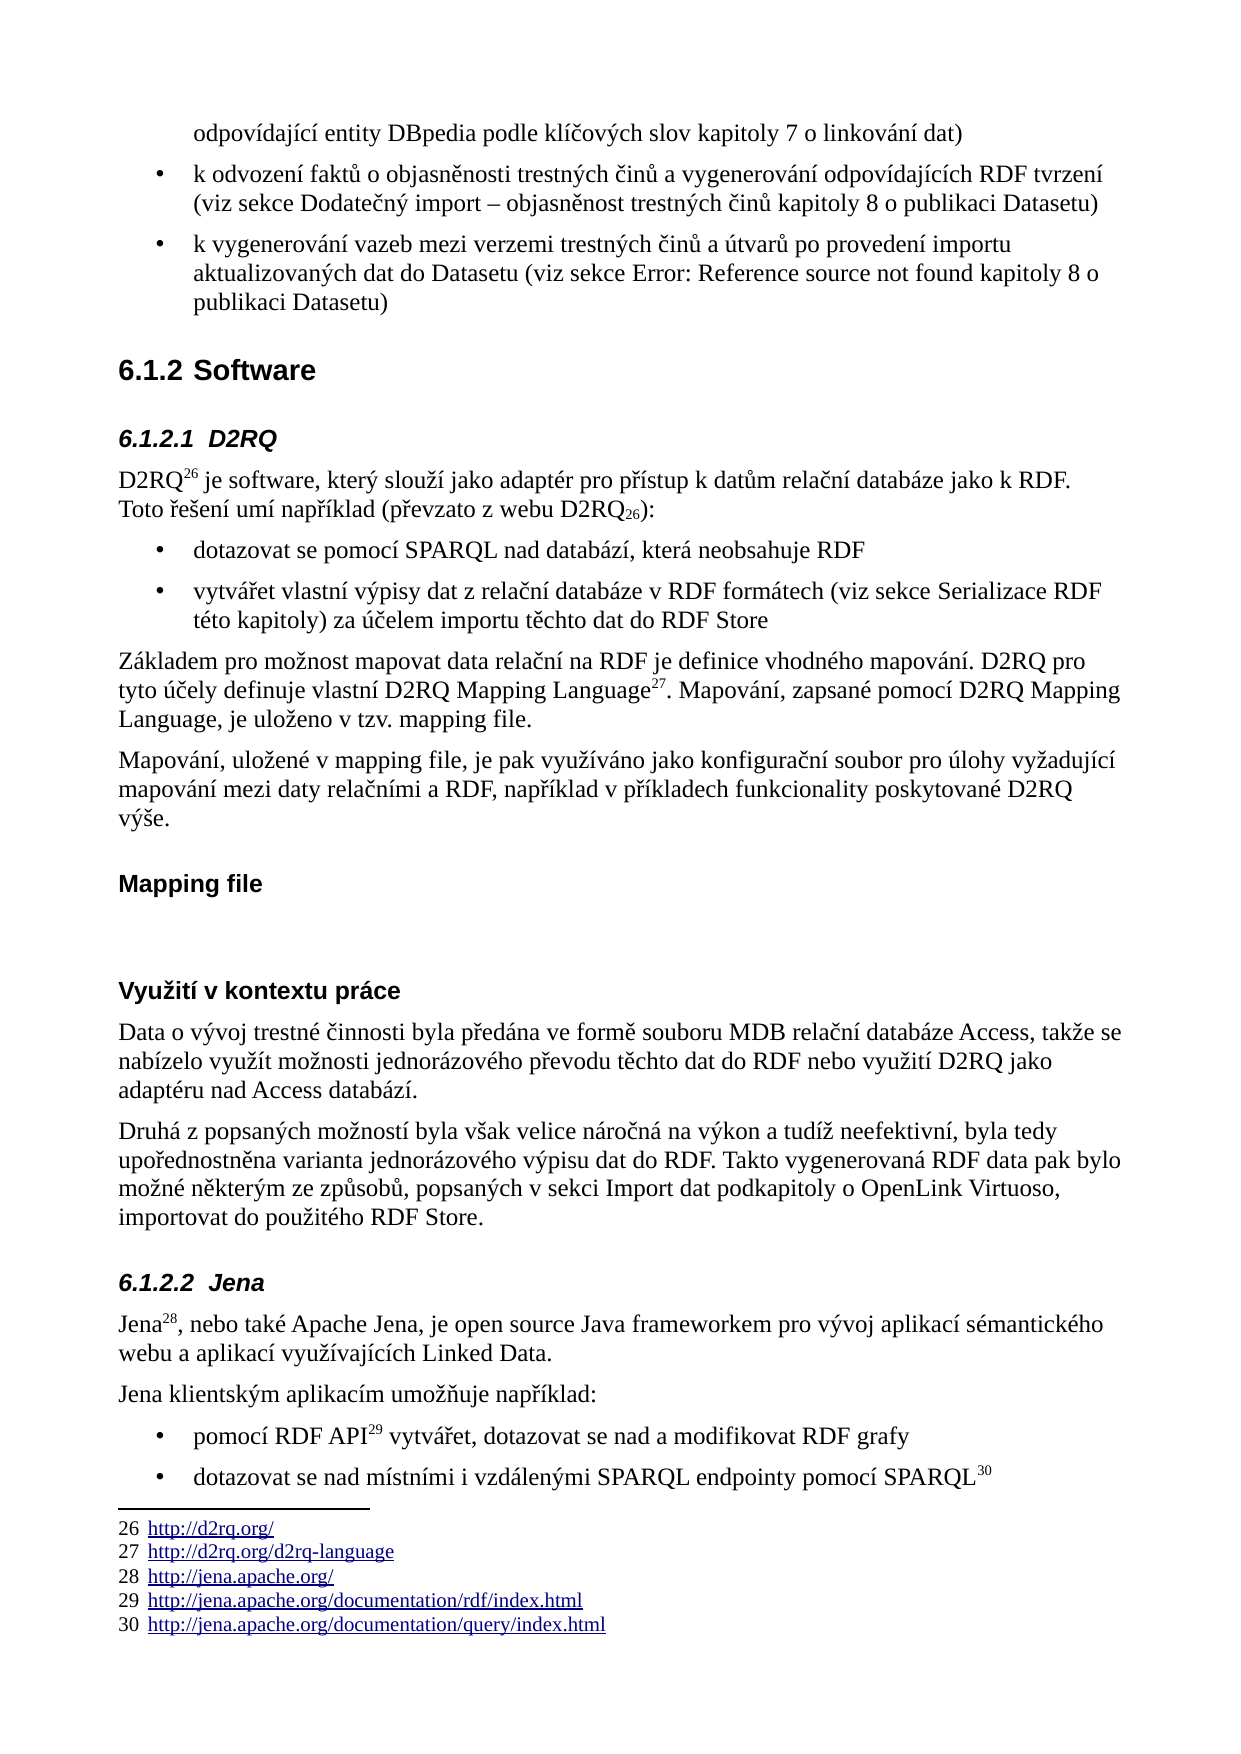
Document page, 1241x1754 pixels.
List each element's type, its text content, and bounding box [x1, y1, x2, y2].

subtitle D2RQ [118, 424, 1122, 453]
text Jena, nebo také Apache Jena, je open source Java frameworkem pro vývoj aplikací sémantického webu a aplikací využívajících Linked Data. [118, 1309, 1122, 1367]
text http://d2rq.org/d2rq-language [118, 1539, 1122, 1563]
list k vygenerování vazeb mezi verzemi trestných činů a útvarů po provedení importu aktualizovaných dat do Datasetu (viz sekce Chyba: zdroj odkazu nenalezen kapitoly 8 o publikaci Datasetu) [156, 229, 1122, 316]
list vytvářet vlastní výpisy dat z relační databáze v RDF formátech (viz sekce Serializace RDF této kapitoly) za účelem importu těchto dat do RDF Store [156, 576, 1122, 634]
text http://jena.apache.org/ [118, 1563, 1122, 1588]
subtitle Využití v kontextu práce [118, 976, 1122, 1005]
list odpovídající entity DBpedia podle klíčových slov kapitoly 7 o linkování dat) [156, 118, 1122, 147]
list http://jena.apache.org/documentation/rdf/index.html [118, 1588, 1122, 1612]
list dotazovat se nad místními i vzdálenými SPARQL endpointy pomocí SPARQL [156, 1462, 1122, 1491]
list http://jena.apache.org/documentation/query/index.html [118, 1612, 1122, 1636]
list k odvození faktů o objasněnosti trestných činů a vygenerování odpovídajících RDF tvrzení (viz sekce Dodatečný import – objasněnost trestných činů kapitoly 8 o publikaci Datasetu) [156, 159, 1122, 217]
subtitle Mapping file [118, 869, 1122, 897]
text Mapování, uložené v mapping file, je pak využíváno jako konfigurační soubor pro úlohy vyžadující mapování mezi daty relačními a RDF, například v příkladech funkcionality poskytované D2RQ výše. [118, 745, 1122, 831]
text Základem pro možnost mapovat data relační na RDF je definice vhodného mapování. D2RQ pro tyto účely definuje vlastní D2RQ Mapping Language. Mapování, zapsané pomocí D2RQ Mapping Language, je uloženo v tzv. mapping file. [118, 646, 1122, 733]
text Druhá z popsaných možností byla však velice náročná na výkon a tudíž neefektivní, byla tedy upořednostněna varianta jednorázového výpisu dat do RDF. Takto vygenerovaná RDF data pak bylo možné některým ze způsobů, popsaných v sekci Import dat podkapitoly o OpenLink Virtuoso, importovat do použitého RDF Store. [118, 1116, 1122, 1231]
text Data o vývoj trestné činnosti byla předána ve formě souboru MDB relační databáze Access, takže se nabízelo využít možnosti jednorázového převodu těchto dat do RDF nebo využití D2RQ jako adaptéru nad Access databází. [118, 1017, 1122, 1103]
list dotazovat se pomocí SPARQL nad databází, která neobsahuje RDF [156, 535, 1122, 564]
subtitle Jena [118, 1268, 1122, 1297]
list pomocí RDF API vytvářet, dotazovat se nad a modifikovat RDF grafy [156, 1421, 1122, 1449]
subtitle Software [118, 353, 1122, 387]
text http://d2rq.org/ [118, 1515, 1122, 1539]
text Jena klientským aplikacím umožňuje například: [118, 1379, 1122, 1408]
text D2RQ je software, který slouží jako adaptér pro přístup k datům relační databáze jako k RDF. Toto řešení umí například (převzato z webu D2RQ26): [118, 465, 1122, 523]
